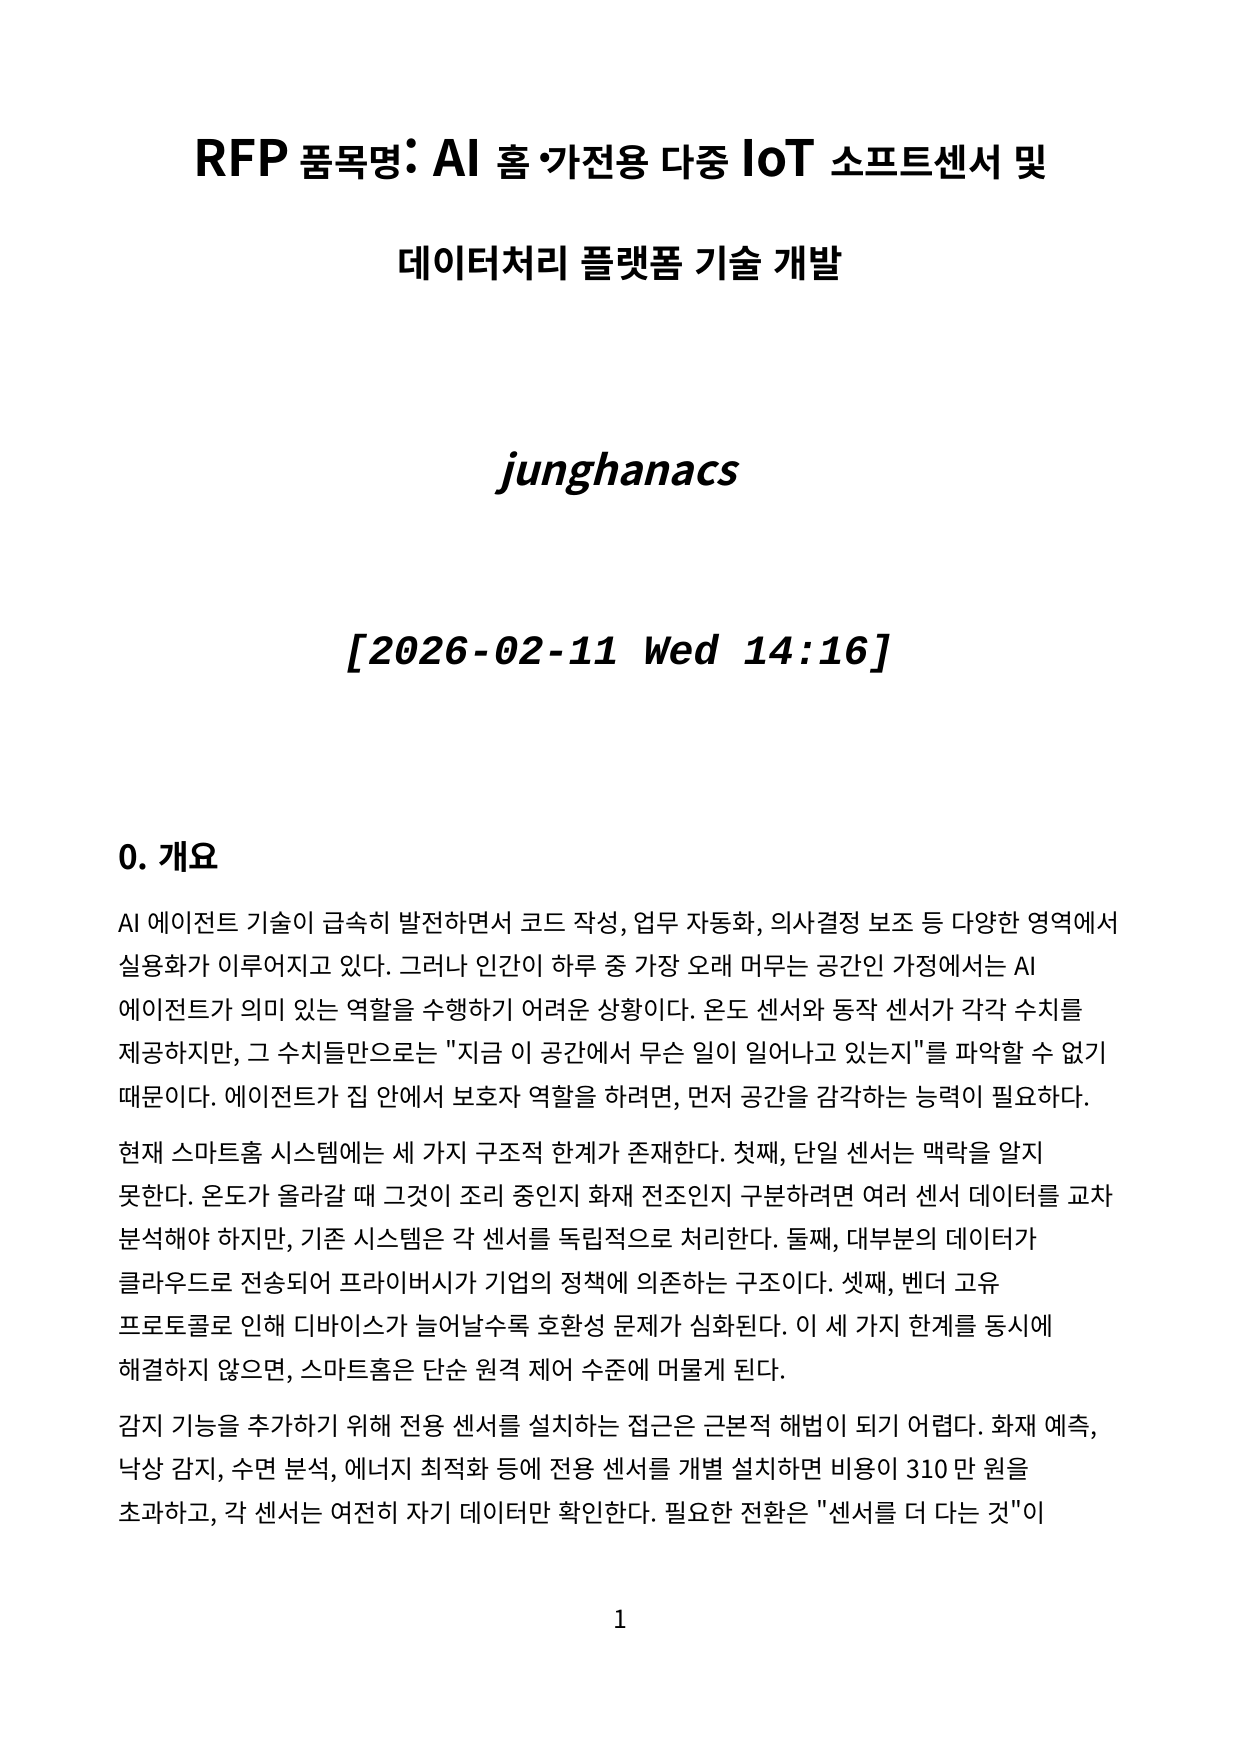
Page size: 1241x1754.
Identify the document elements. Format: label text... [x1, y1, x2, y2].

text 현재 스마트홈 시스템에는 세 가지 구조적 한계가 존재한다. 첫째, 단일 센서는 맥락을 알지 못한다. 온도가 올라갈 때 그것이 조리 중인지 화재 전조인지 구분하려면 여러 센서 데이터를 교차 분석해야 하지만, 기존 시스템은 각 센서를 독립적으로 처리한다. 둘째, 대부분의 데이터가 클라우드로 전송되어 프라이버시가 기업의 정책에 의존하는 구조이다. 셋째, 벤더 고유 프로토콜로 인해 디바이스가 늘어날수록 호환성 문제가 심화된다. 이 세 가지 한계를 동시에 해결하지 않으면, 스마트홈은 단순 원격 제어 수준에 머물게 된다. [118, 1133, 1122, 1387]
subtitle junghanacs [118, 437, 1122, 497]
text AI 에이전트 기술이 급속히 발전하면서 코드 작성, 업무 자동화, 의사결정 보조 등 다양한 영역에서 실용화가 이루어지고 있다. 그러나 인간이 하루 중 가장 오래 머무는 공간인 가정에서는 AI 에이전트가 의미 있는 역할을 수행하기 어려운 상황이다. 온도 센서와 동작 센서가 각각 수치를 제공하지만, 그 수치들만으로는 "지금 이 공간에서 무슨 일이 일어나고 있는지"를 파악할 수 없기 때문이다. 에이전트가 집 안에서 보호자 역할을 하려면, 먼저 공간을 감각하는 능력이 필요하다. [118, 903, 1122, 1113]
subtitle [2026-02-11 Wed 14:16] [118, 629, 1122, 677]
title RFP품목명: AI 홈·가전용 다중 IoT 소프트센서 및 데이터처리 플랫폼 기술 개발 [118, 118, 1122, 288]
text 감지 기능을 추가하기 위해 전용 센서를 설치하는 접근은 근본적 해법이 되기 어렵다. 화재 예측, 낙상 감지, 수면 분석, 에너지 최적화 등에 전용 센서를 개별 설치하면 비용이 310만 원을 초과하고, 각 센서는 여전히 자기 데이터만 확인한다. 필요한 전환은 "센서를 더 다는 것"이 [118, 1406, 1122, 1529]
subtitle 0. 개요 [118, 831, 1122, 879]
